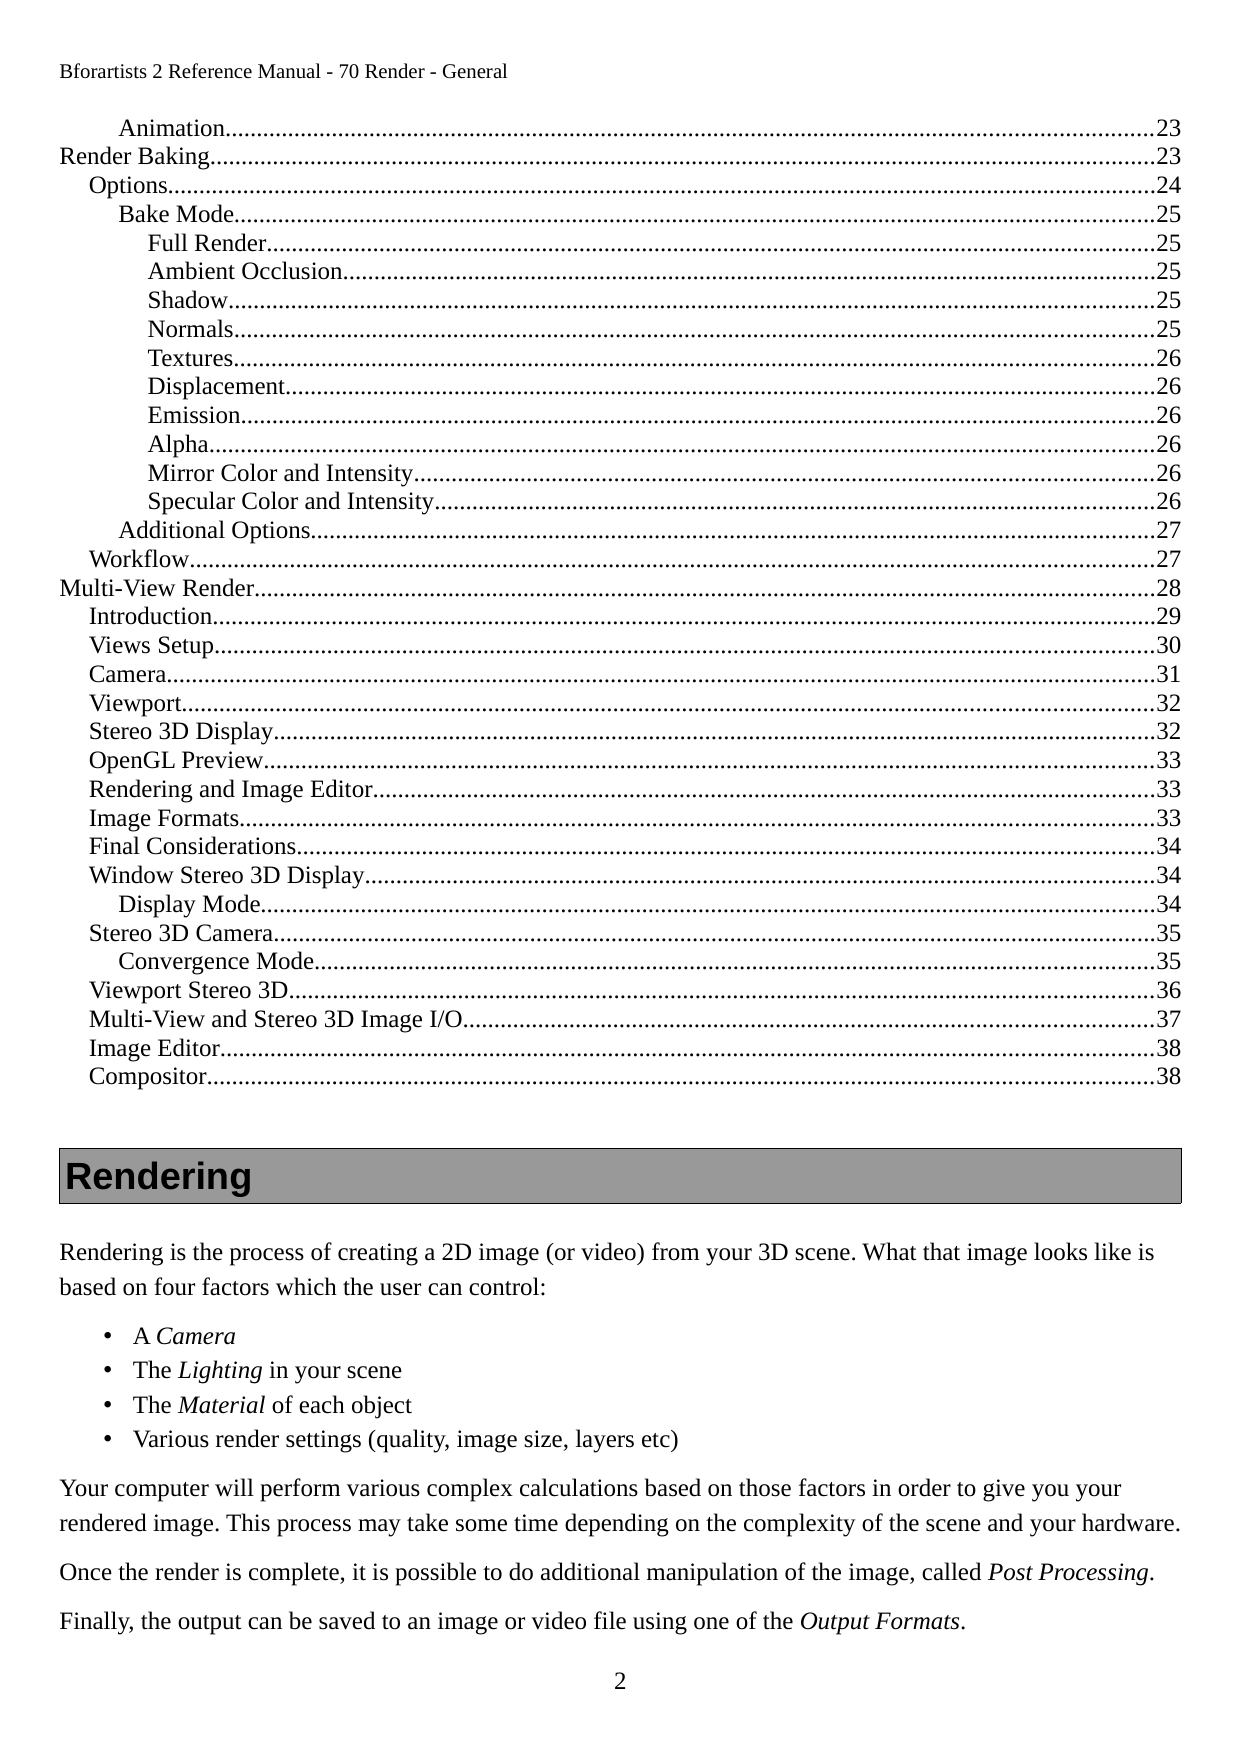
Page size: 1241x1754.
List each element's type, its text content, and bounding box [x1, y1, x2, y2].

text Workflow 27 [88, 544, 1181, 573]
text Convergence Mode 35 [118, 946, 1181, 975]
text Textures 26 [147, 343, 1181, 371]
table_header Rendering [60, 1149, 1181, 1203]
text Animation 23 [118, 113, 1181, 141]
text Window Stereo 3D Display 34 [88, 860, 1181, 889]
text Your computer will perform various complex calculations based on those factors in order to give you your rendered image. This process may take some time depending on the complexity of the scene and your hardware. [59, 1473, 1181, 1537]
text Shadow 25 [147, 285, 1181, 314]
text Additional Options 27 [118, 515, 1181, 544]
text Options 24 [88, 170, 1181, 199]
text Multi-View Render 28 [59, 573, 1181, 601]
text Camera 31 [88, 659, 1181, 688]
text Specular Color and Intensity 26 [147, 486, 1181, 515]
text Stereo 3D Camera 35 [88, 918, 1181, 946]
text Final Considerations 34 [88, 831, 1181, 860]
text Finally, the output can be saved to an image or video file using one of the Output Formats. [59, 1606, 1181, 1635]
text Multi-View and Stereo 3D Image I/O 37 [88, 1004, 1181, 1033]
text Rendering and Image Editor 33 [88, 774, 1181, 803]
text Viewport 32 [88, 688, 1181, 716]
text OpenGL Preview 33 [88, 745, 1181, 774]
text Alpha 26 [147, 429, 1181, 458]
text Image Editor 38 [88, 1033, 1181, 1061]
text Display Mode 34 [118, 889, 1181, 918]
list A Camera [103, 1321, 1181, 1350]
text Rendering is the process of creating a 2D image (or video) from your 3D scene. What that image looks like is based on four factors which the user can control: [59, 1237, 1181, 1301]
text Full Render 25 [147, 228, 1181, 256]
text Stereo 3D Display 32 [88, 716, 1181, 745]
text Displacement 26 [147, 371, 1181, 400]
text Bake Mode 25 [118, 199, 1181, 228]
text Emission 26 [147, 400, 1181, 429]
text Views Setup 30 [88, 630, 1181, 659]
text Image Formats 33 [88, 803, 1181, 831]
text Normals 25 [147, 314, 1181, 343]
text Viewport Stereo 3D 36 [88, 975, 1181, 1004]
list The Material of each object [103, 1390, 1181, 1419]
list Various render settings (quality, image size, layers etc) [103, 1424, 1181, 1453]
text Introduction 29 [88, 601, 1181, 630]
text Mirror Color and Intensity 26 [147, 458, 1181, 486]
text Once the render is complete, it is possible to do additional manipulation of the image, called Post Processing. [59, 1557, 1181, 1586]
text Compositor 38 [88, 1061, 1181, 1090]
text Ambient Occlusion 25 [147, 256, 1181, 285]
text Render Baking 23 [59, 141, 1181, 170]
list The Lighting in your scene [103, 1355, 1181, 1384]
